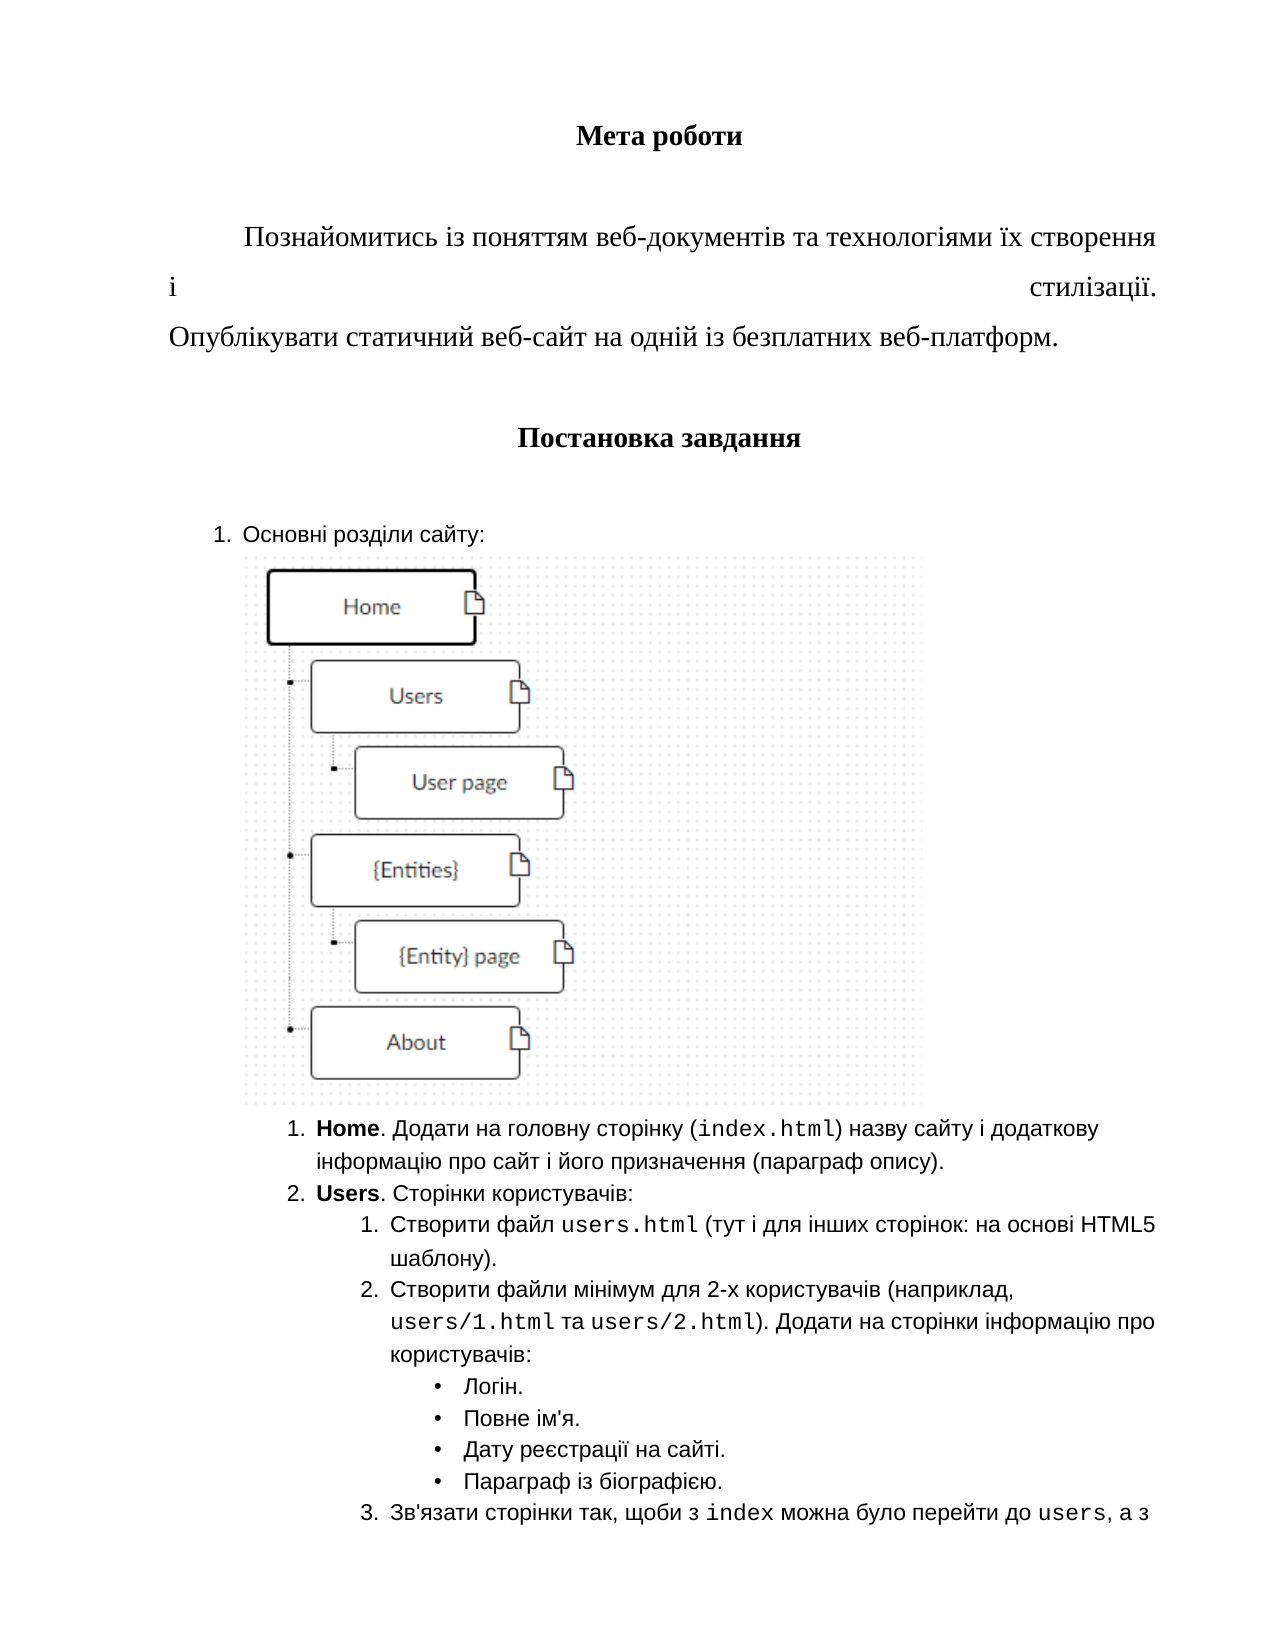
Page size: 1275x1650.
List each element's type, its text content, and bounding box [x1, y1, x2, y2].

picture [242, 552, 923, 1105]
list Створити файл users.html (тут і для інших сторінок: на основі HTML5 шаблону). [360, 1211, 1157, 1271]
list Дату реєстрації на сайті. [434, 1436, 1157, 1462]
list Home. Додати на головну сторінку (index.html) назву сайту і додаткову інформацію про сайт і його призначення (параграф опису). [287, 1114, 1157, 1174]
list Створити файли мінімум для 2-х користувачів (наприклад, users/1.html та users/2.html). Додати на сторінки інформацію про користувачів: [360, 1276, 1157, 1368]
text Познайомитись із поняттям веб-документів та технологіями їх створення і стилізації. Опублікувати статичний веб-сайт на одній із безплатних веб-платформ. [169, 219, 1157, 353]
text Постановка завдання [169, 420, 1157, 453]
text Мета роботи [169, 118, 1157, 152]
list Повне ім'я. [434, 1404, 1157, 1431]
list Основні розділи сайту: [213, 521, 1157, 1109]
list Users. Сторінки користувачів: [287, 1179, 1157, 1206]
list Зв'язати сторінки так, щоби з index можна було перейти до users, а з [360, 1499, 1157, 1527]
list Параграф із біографією. [434, 1468, 1157, 1494]
list Логін. [434, 1373, 1157, 1399]
